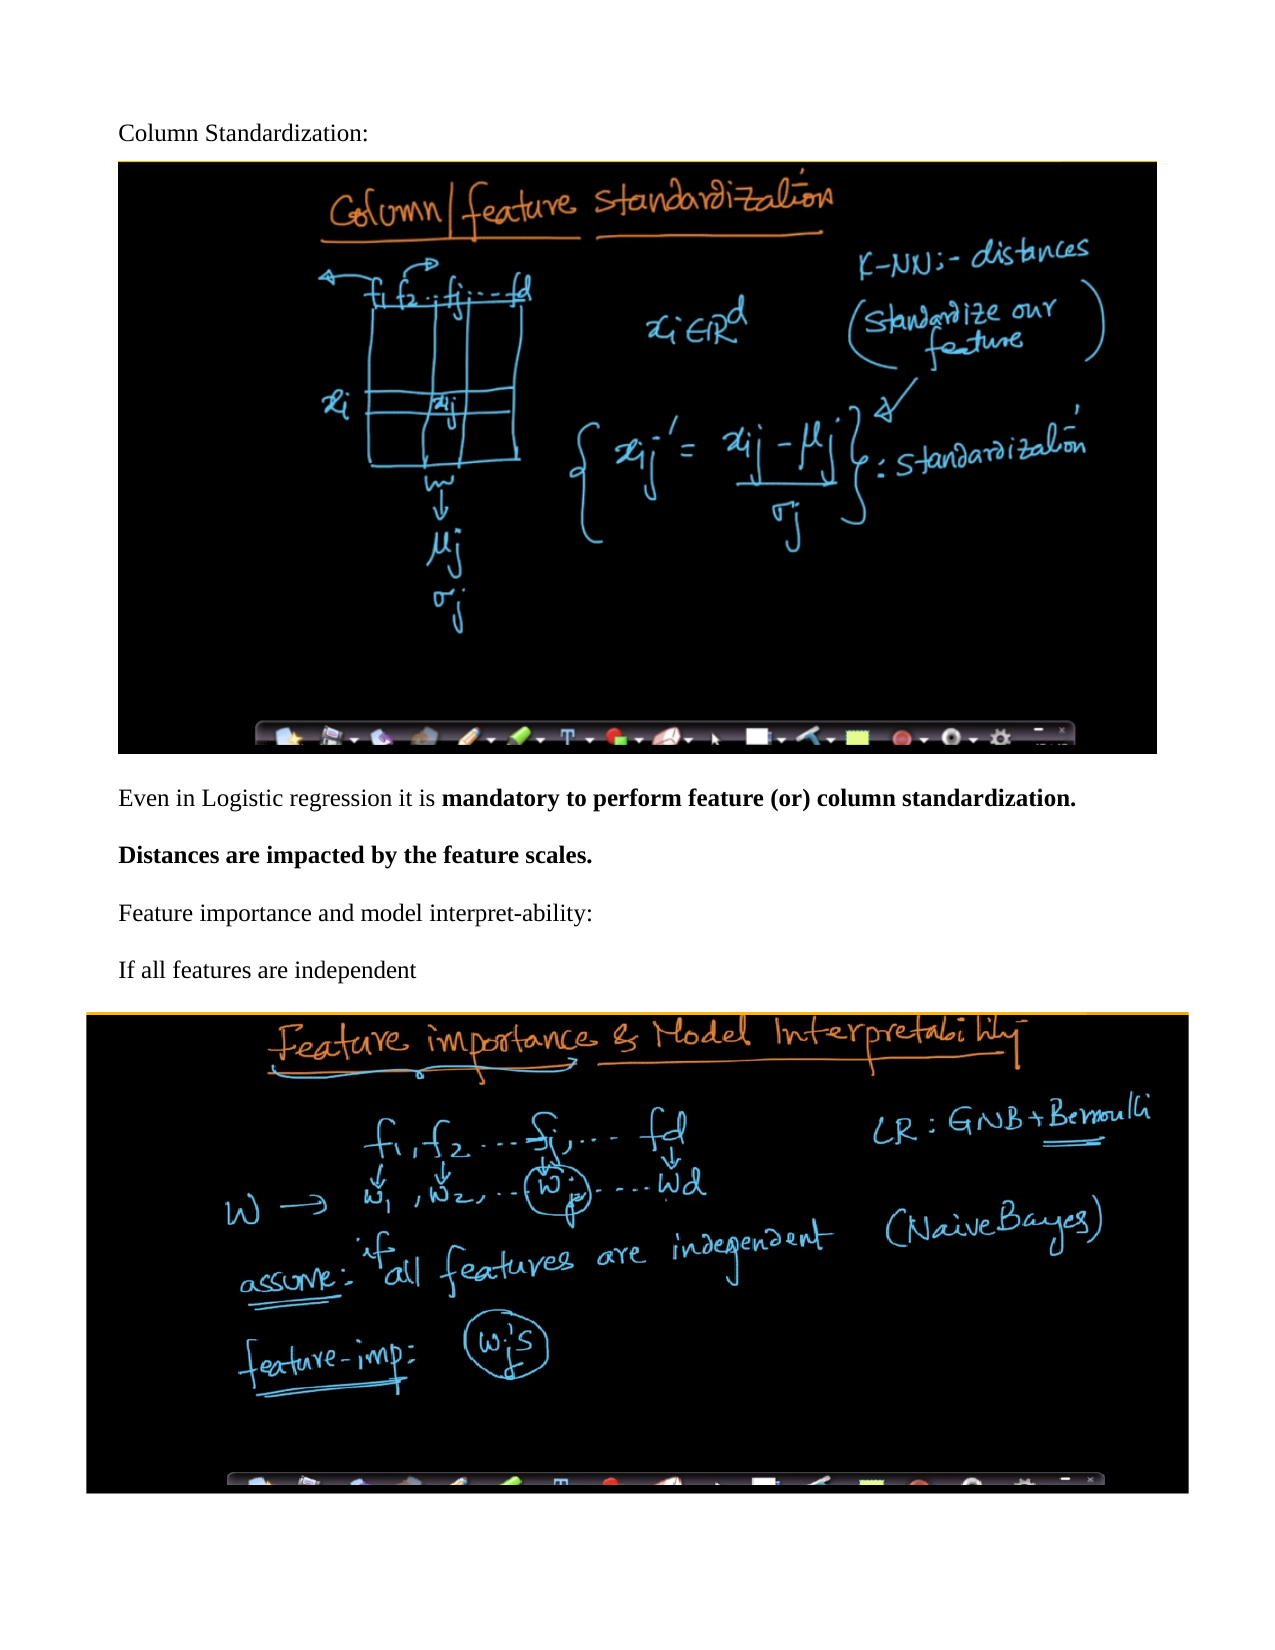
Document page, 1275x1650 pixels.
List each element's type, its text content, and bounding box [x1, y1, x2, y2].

text Feature importance and model interpret-ability: [118, 898, 1157, 927]
text Even in Logistic regression it is mandatory to perform feature (or) column standardization. [118, 783, 1157, 812]
text Distances are impacted by the feature scales. [118, 840, 1157, 869]
text Column Standardization: [118, 118, 1157, 147]
picture [118, 161, 1157, 754]
picture [86, 1012, 1189, 1494]
text If all features are independent [118, 955, 1157, 984]
